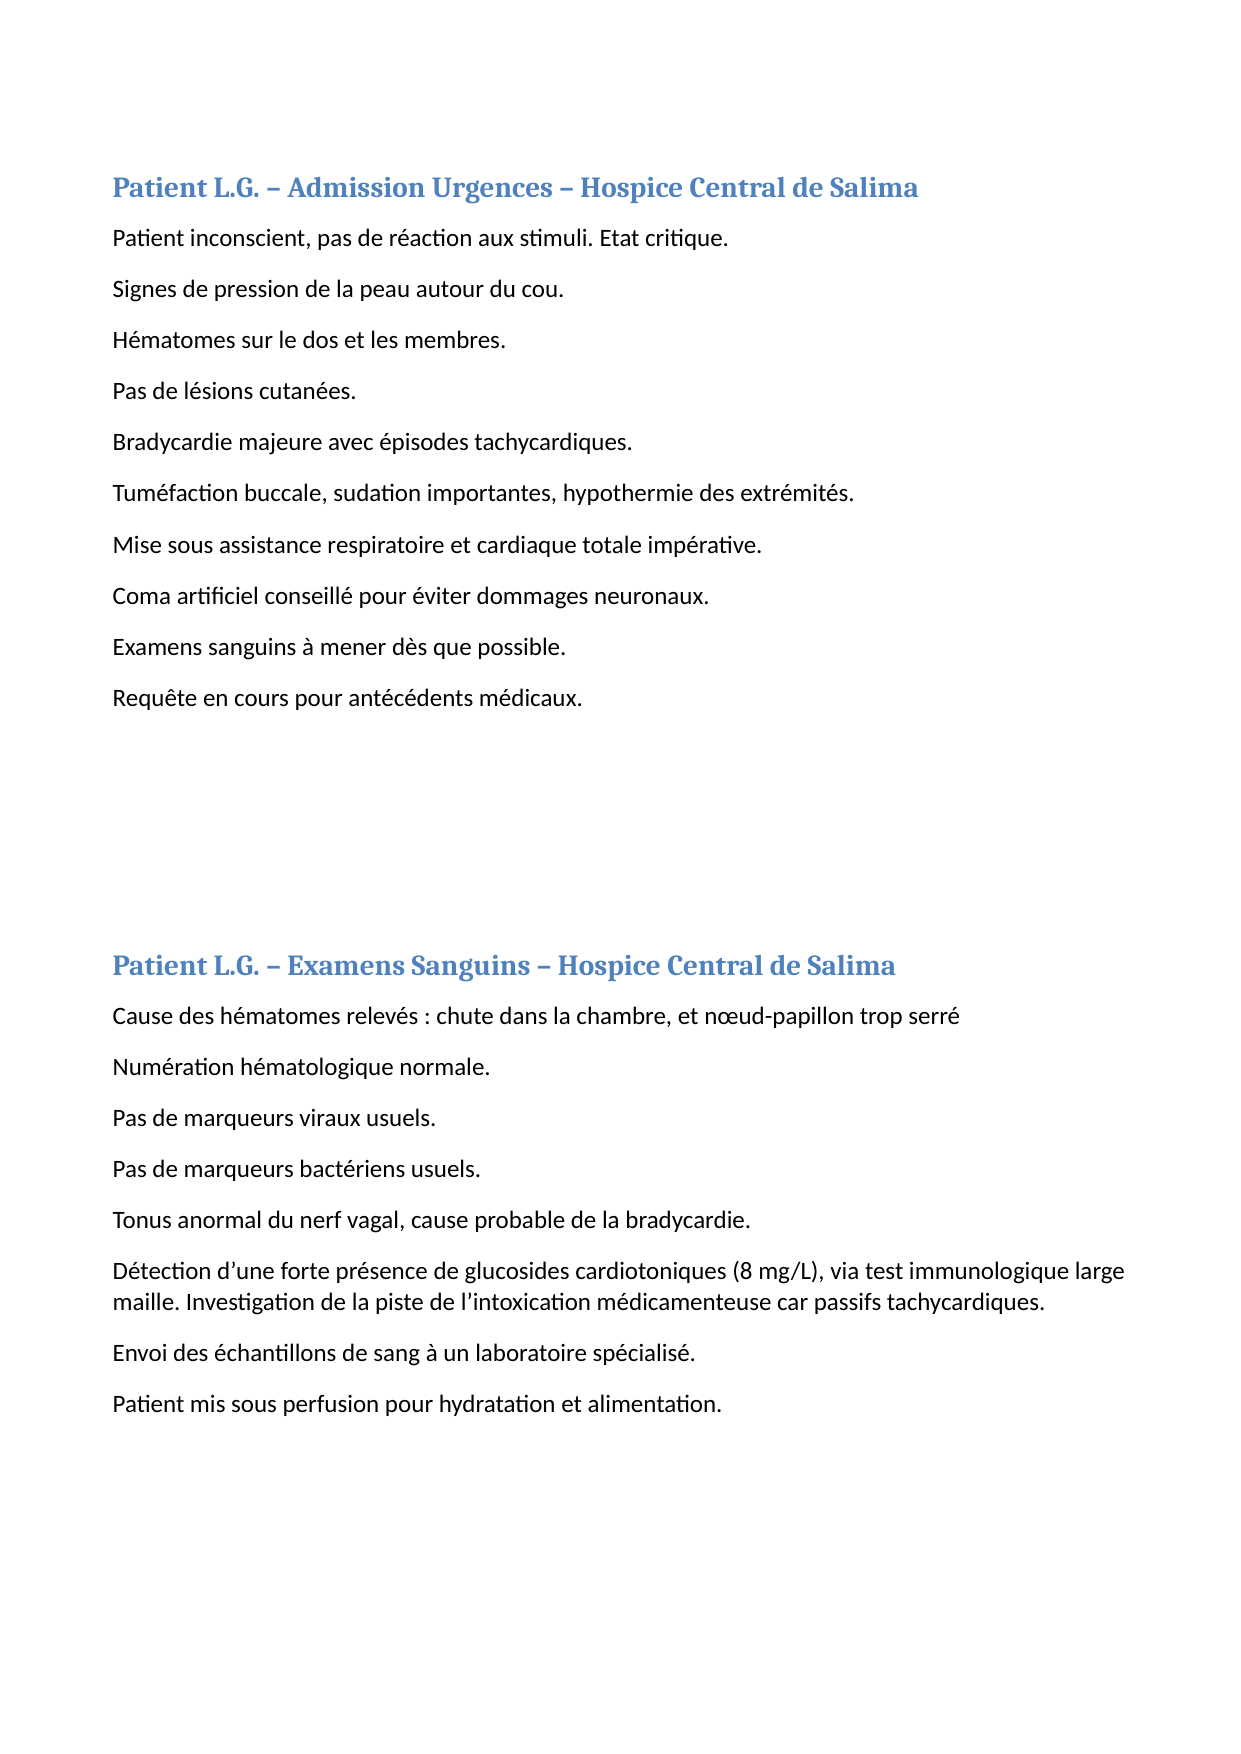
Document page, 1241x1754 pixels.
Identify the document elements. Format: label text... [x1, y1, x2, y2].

subtitle Patient L.G. – Examens Sanguins – Hospice Central de Salima [112, 949, 1128, 982]
text Numération hématologique normale. [112, 1051, 1128, 1081]
text Tuméfaction buccale, sudation importantes, hypothermie des extrémités. [112, 478, 1128, 508]
text Bradycardie majeure avec épisodes tachycardiques. [112, 426, 1128, 457]
text Examens sanguins à mener dès que possible. [112, 631, 1128, 662]
text Pas de marqueurs bactériens usuels. [112, 1153, 1128, 1184]
text Patient inconscient, pas de réaction aux stimuli. Etat critique. [112, 222, 1128, 252]
text Hématomes sur le dos et les membres. [112, 324, 1128, 355]
text Cause des hématomes relevés : chute dans la chambre, et nœud-papillon trop serré [112, 1000, 1128, 1030]
text Pas de lésions cutanées. [112, 375, 1128, 406]
text Envoi des échantillons de sang à un laboratoire spécialisé. [112, 1337, 1128, 1368]
text Pas de marqueurs viraux usuels. [112, 1102, 1128, 1133]
text Coma artificiel conseillé pour éviter dommages neuronaux. [112, 580, 1128, 610]
subtitle Patient L.G. – Admission Urgences – Hospice Central de Salima [112, 171, 1128, 204]
text Patient mis sous perfusion pour hydratation et alimentation. [112, 1388, 1128, 1419]
text Mise sous assistance respiratoire et cardiaque totale impérative. [112, 529, 1128, 559]
text Requête en cours pour antécédents médicaux. [112, 682, 1128, 713]
text Détection d’une forte présence de glucosides cardiotoniques (8 mg/L), via test immunologique large maille. Investigation de la piste de l’intoxication médicamenteuse car passifs tachycardiques. [112, 1256, 1128, 1317]
text Tonus anormal du nerf vagal, cause probable de la bradycardie. [112, 1204, 1128, 1235]
text Signes de pression de la peau autour du cou. [112, 273, 1128, 303]
